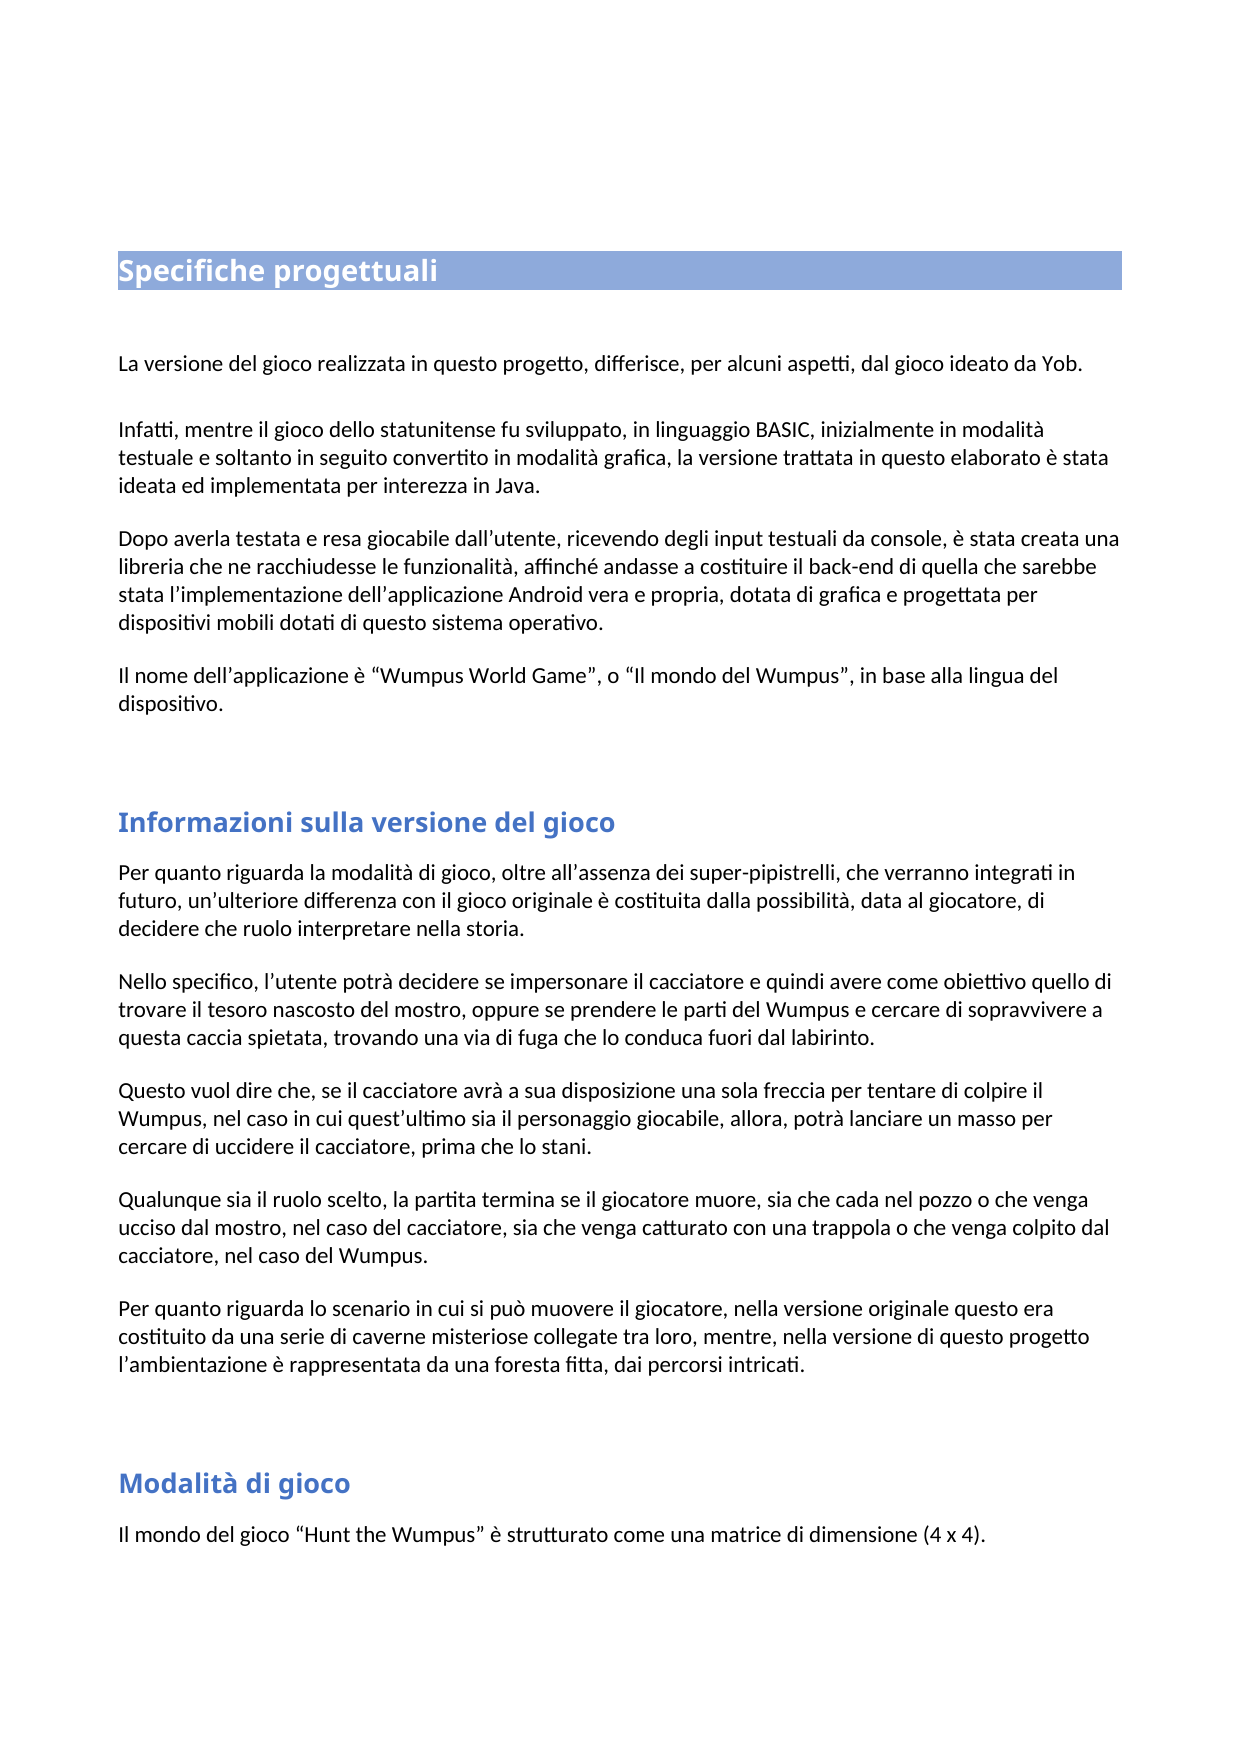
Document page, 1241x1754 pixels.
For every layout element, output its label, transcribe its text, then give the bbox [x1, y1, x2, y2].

text Questo vuol dire che, se il cacciatore avrà a sua disposizione una sola freccia per tentare di colpire il Wumpus, nel caso in cui quest’ultimo sia il personaggio giocabile, allora, potrà lanciare un masso per cercare di uccidere il cacciatore, prima che lo stani. [118, 1076, 1122, 1160]
text Per quanto riguarda la modalità di gioco, oltre all’assenza dei super-pipistrelli, che verranno integrati in futuro, un’ulteriore differenza con il gioco originale è costituita dalla possibilità, data al giocatore, di decidere che ruolo interpretare nella storia. [118, 858, 1122, 942]
text La versione del gioco realizzata in questo progetto, differisce, per alcuni aspetti, dal gioco ideato da Yob. [118, 349, 1122, 377]
text Il mondo del gioco “Hunt the Wumpus” è strutturato come una matrice di dimensione (4 x 4). [118, 1520, 1122, 1548]
text Qualunque sia il ruolo scelto, la partita termina se il giocatore muore, sia che cada nel pozzo o che venga ucciso dal mostro, nel caso del cacciatore, sia che venga catturato con una trappola o che venga colpito dal cacciatore, nel caso del Wumpus. [118, 1185, 1122, 1269]
text Dopo averla testata e resa giocabile dall’utente, ricevendo degli input testuali da console, è stata creata una libreria che ne racchiudesse le funzionalità, affinché andasse a costituire il back-end di quella che sarebbe stata l’implementazione dell’applicazione Android vera e propria, dotata di grafica e progettata per dispositivi mobili dotati di questo sistema operativo. [118, 524, 1122, 636]
subtitle Modalità di gioco [118, 1465, 1122, 1502]
text Per quanto riguarda lo scenario in cui si può muovere il giocatore, nella versione originale questo era costituito da una serie di caverne misteriose collegate tra loro, mentre, nella versione di questo progetto l’ambientazione è rappresentata da una foresta fitta, dai percorsi intricati. [118, 1294, 1122, 1378]
text Infatti, mentre il gioco dello statunitense fu sviluppato, in linguaggio BASIC, inizialmente in modalità testuale e soltanto in seguito convertito in modalità grafica, la versione trattata in questo elaborato è stata ideata ed implementata per interezza in Java. [118, 415, 1122, 499]
text Il nome dell’applicazione è “Wumpus World Game”, o “Il mondo del Wumpus”, in base alla lingua del dispositivo. [118, 661, 1122, 717]
text Nello specifico, l’utente potrà decidere se impersonare il cacciatore e quindi avere come obiettivo quello di trovare il tesoro nascosto del mostro, oppure se prendere le parti del Wumpus e cercare di sopravvivere a questa caccia spietata, trovando una via di fuga che lo conduca fuori dal labirinto. [118, 967, 1122, 1051]
subtitle Specifiche progettuali [118, 251, 1122, 290]
subtitle Informazioni sulla versione del gioco [118, 803, 1122, 840]
